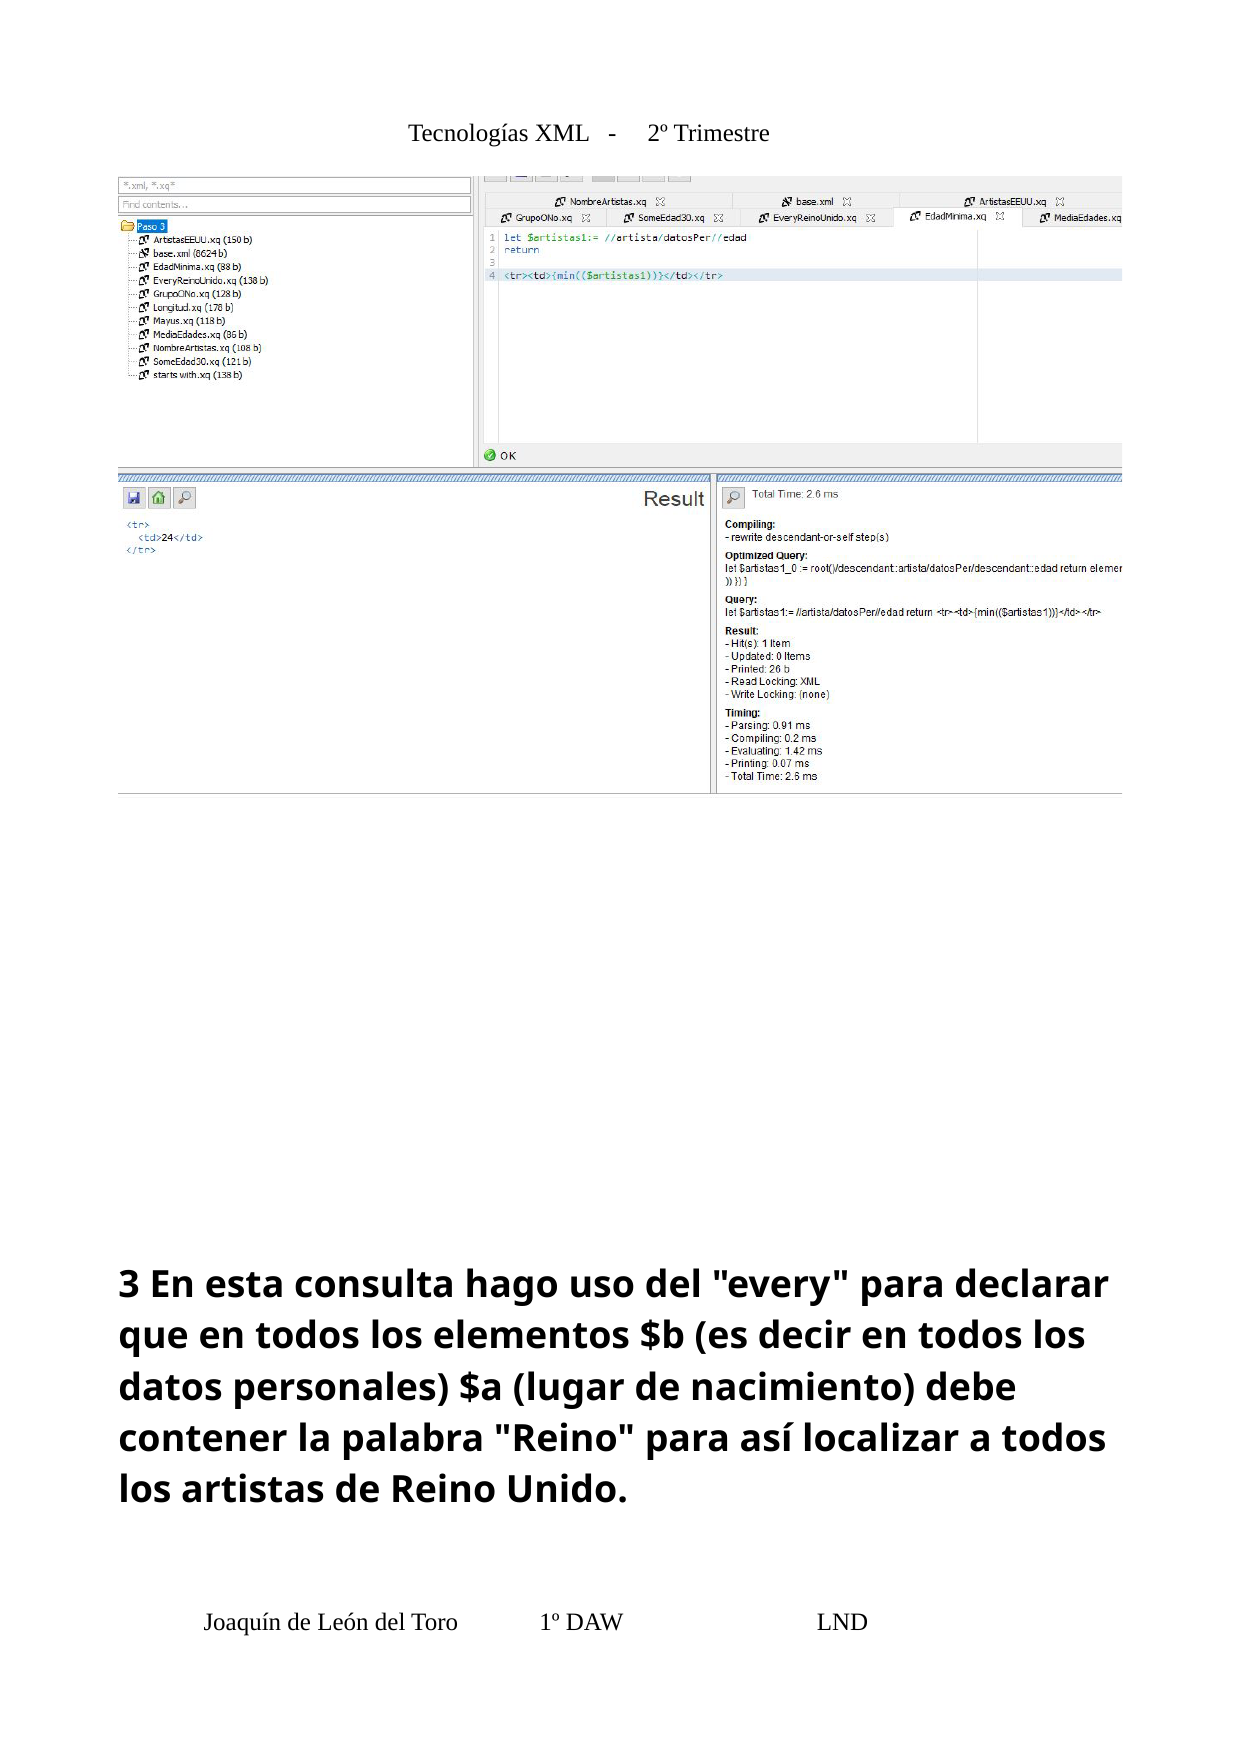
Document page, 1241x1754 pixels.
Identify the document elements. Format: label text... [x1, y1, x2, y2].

text 3 En esta consulta hago uso del "every" para declarar que en todos los elementos $b (es decir en todos los datos personales) $a (lugar de nacimiento) debe contener la palabra "Reino" para así localizar a todos los artistas de Reino Unido. [118, 1258, 1122, 1513]
picture [118, 176, 1123, 798]
